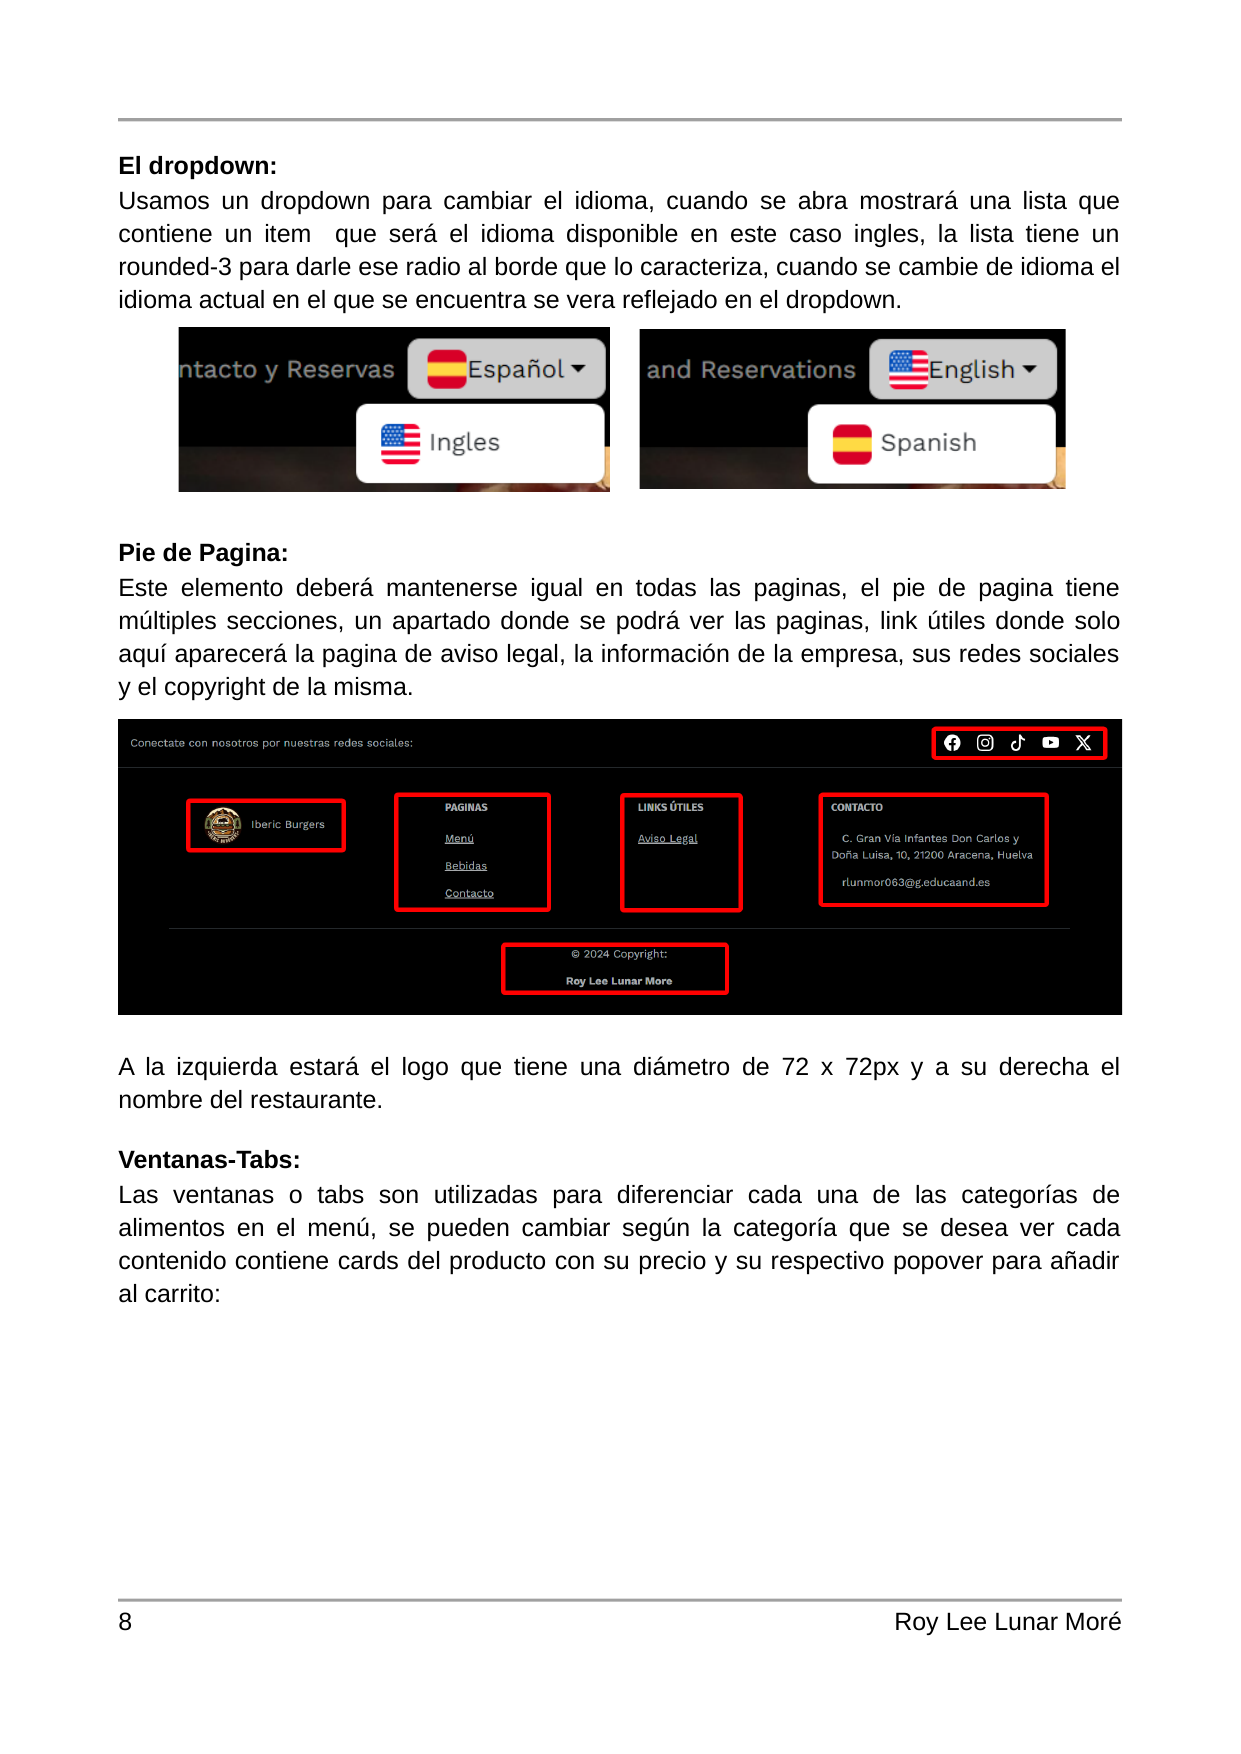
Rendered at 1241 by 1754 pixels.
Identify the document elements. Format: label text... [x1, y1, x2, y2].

picture [178, 327, 610, 492]
text Usamos un dropdown para cambiar el idioma, cuando se abra mostrará una lista que contiene un item que será el idioma disponible en este caso ingles, la lista tiene un rounded-3 para darle ese radio al borde que lo caracteriza, cuando se cambie de idioma el idioma actual en el que se encuentra se vera reflejado en el dropdown. [118, 186, 1122, 314]
subtitle Pie de Pagina: [118, 538, 1122, 566]
picture [639, 329, 1066, 489]
subtitle Ventanas-Tabs: [118, 1145, 1122, 1174]
text A la izquierda estará el logo que tiene una diámetro de 72 x 72px y a su derecha el nombre del restaurante. [118, 1052, 1122, 1114]
text Este elemento deberá mantenerse igual en todas las paginas, el pie de pagina tiene múltiples secciones, un apartado donde se podrá ver las paginas, link útiles donde solo aquí aparecerá la pagina de aviso legal, la información de la empresa, sus redes sociales y el copyright de la misma. [118, 573, 1122, 700]
subtitle El dropdown: [118, 151, 1122, 179]
picture [118, 719, 1123, 1015]
text Las ventanas o tabs son utilizadas para diferenciar cada una de las categorías de alimentos en el menú, se pueden cambiar según la categoría que se desea ver cada contenido contiene cards del producto con su precio y su respectivo popover para añadir al carrito: [118, 1180, 1122, 1308]
